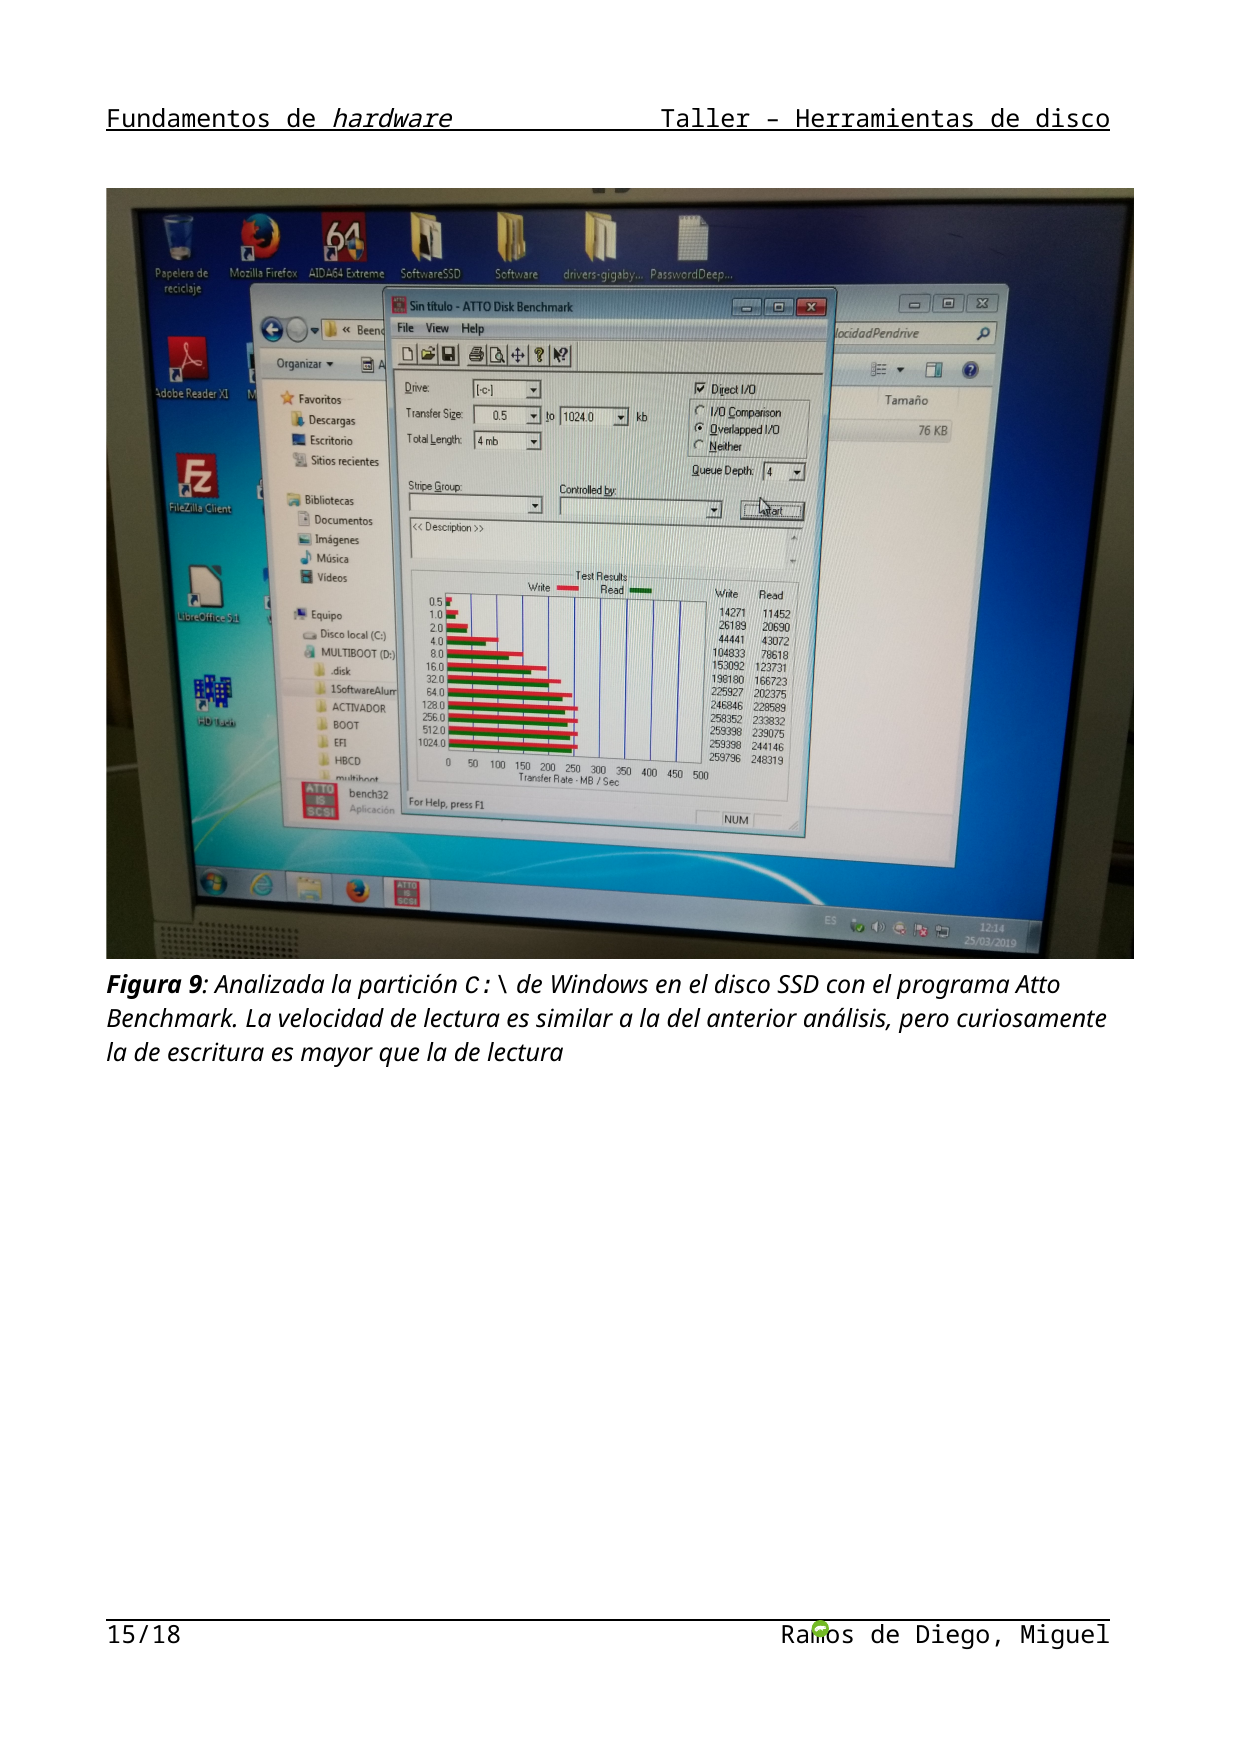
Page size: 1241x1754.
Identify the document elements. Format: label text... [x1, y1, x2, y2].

text Figura 9: Analizada la partición C:\ de Windows en el disco SSD con el programa Atto Benchmark. La velocidad de lectura es similar a la del anterior análisis, pero curiosamente la de escritura es mayor que la de lectura [106, 959, 1134, 1069]
picture [106, 188, 1134, 959]
